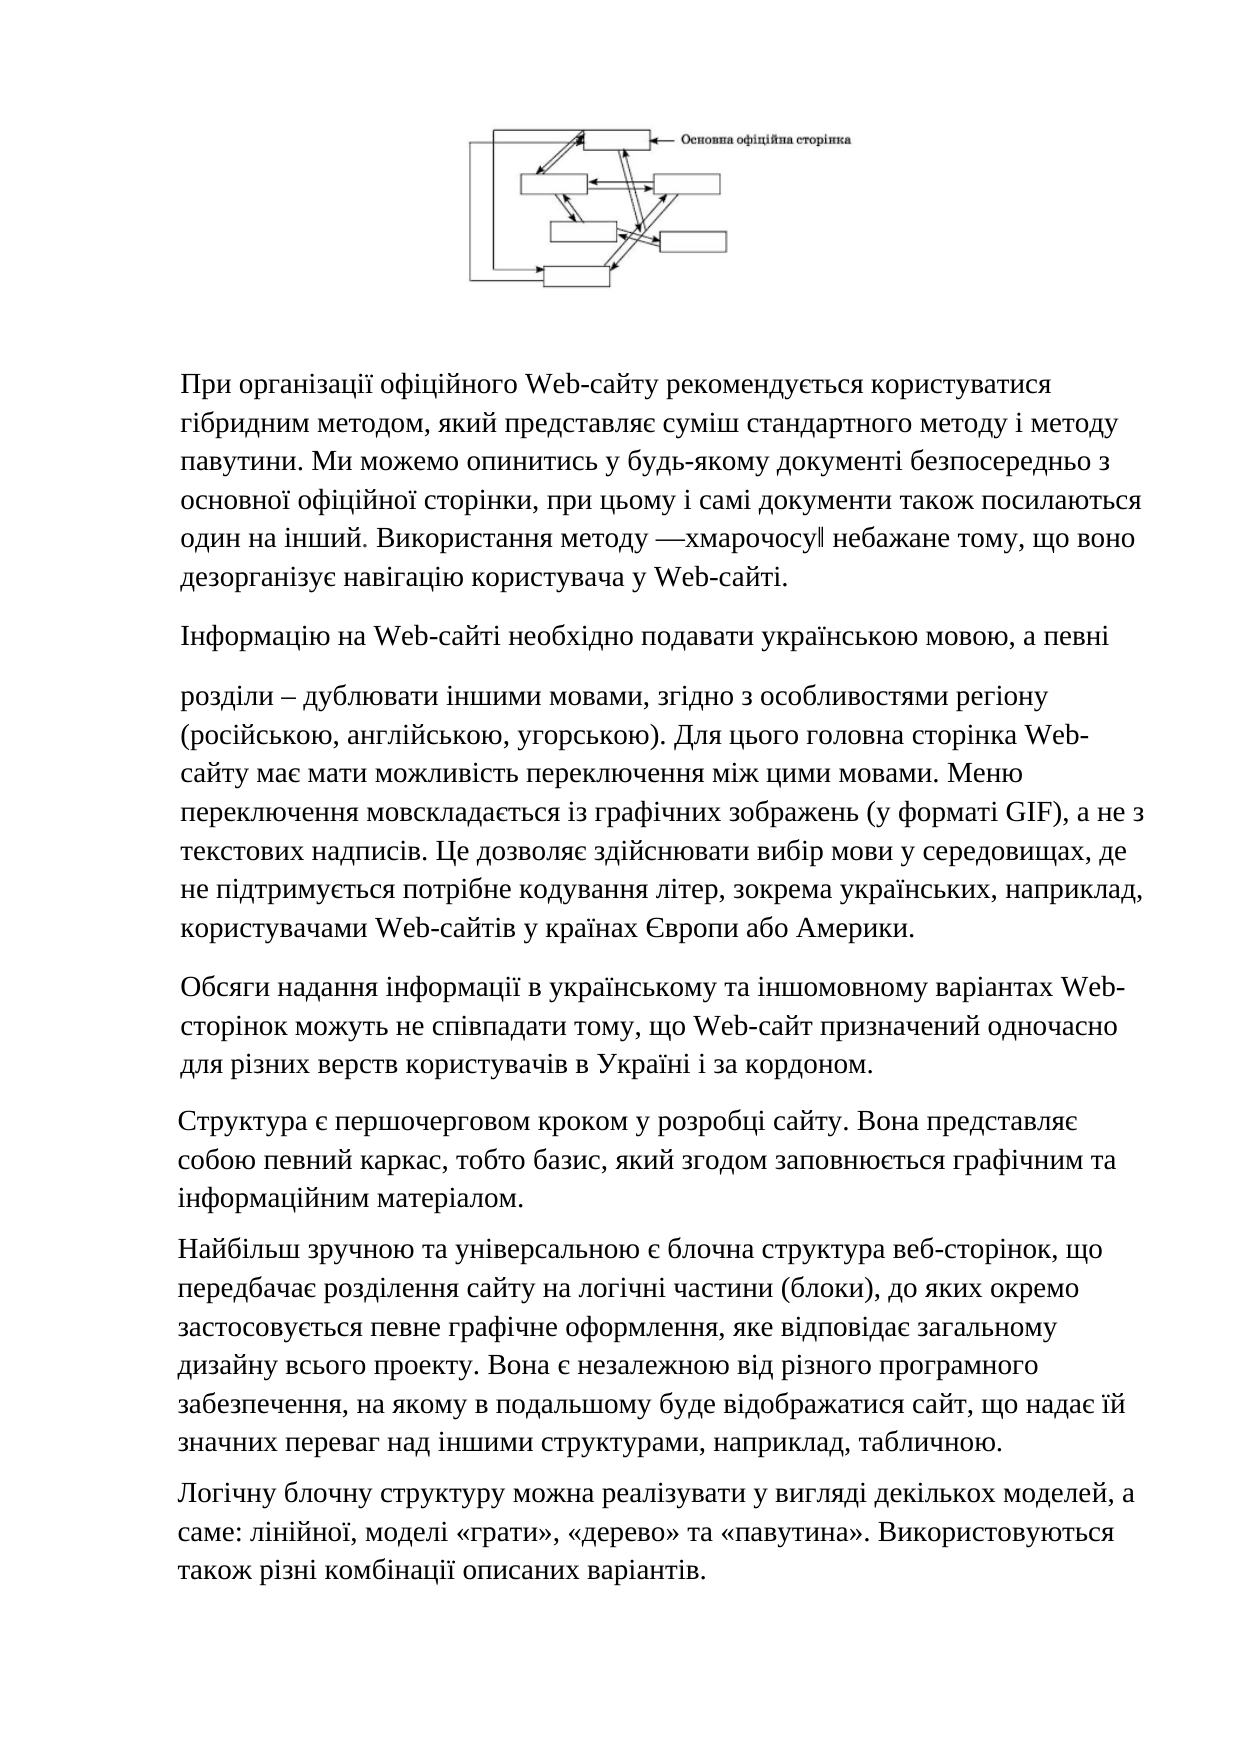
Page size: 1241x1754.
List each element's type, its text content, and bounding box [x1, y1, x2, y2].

text Логічну блочну структуру можна реалізувати у вигляді декількох моделей, а саме: лінійної, моделі «грати», «дерево» та «павутина». Використовуються також різні комбінації описаних варіантів. [177, 1475, 1152, 1586]
table_header При організації офіційного Web-сайту рекомендується користуватися гібридним методом, який представляє суміш стандартного методу і методу павутини. Ми можемо опинитись у будь-якому документі безпосередньо з основної офіційної сторінки, при цьому і самі документи також посилаються один на інший. Використання методу ―хмарочосу‖ небажане тому, що воно дезорганізує навігацію користувача у Web-сайті. Інформацію на Web-сайті необхідно подавати українською мовою, а певні [177, 363, 1152, 676]
text Найбільш зручною та універсальною є блочна структура веб-сторінок, що передбачає розділення сайту на логічні частини (блоки), до яких окремо застосовується певне графічне оформлення, яке відповідає загальному дизайну всього проекту. Вона є незалежною від різного програмного забезпечення, на якому в подальшому буде відображатися сайт, що надає їй значних переваг над іншими структурами, наприклад, табличною. [177, 1232, 1152, 1458]
picture [460, 118, 858, 293]
text Структура є першочерговом кроком у розробці сайту. Вона представляє собою певний каркас, тобто базис, який згодом заповнюється графічним та інформаційним матеріалом. [177, 1103, 1152, 1214]
table_cell розділи – дублювати іншими мовами, згідно з особливостями регіону (російською, англійською, угорською). Для цього головна сторінка Web-сайту має мати можливість переключення між цими мовами. Меню переключення мовскладається із графічних зображень (у форматі GIF), а не з текстових надписів. Це дозволяє здійснювати вибір мови у середовищах, де не підтримується потрібне кодування літер, зокрема українських, наприклад, користувачами Web-сайтів у країнах Європи або Америки. Обсяги надання інформації в українському та іншомовному варіантах Web- сторінок можуть не співпадати тому, що Web-сайт призначений одночасно для різних верств користувачів в Україні і за кордоном. [177, 676, 1152, 1103]
